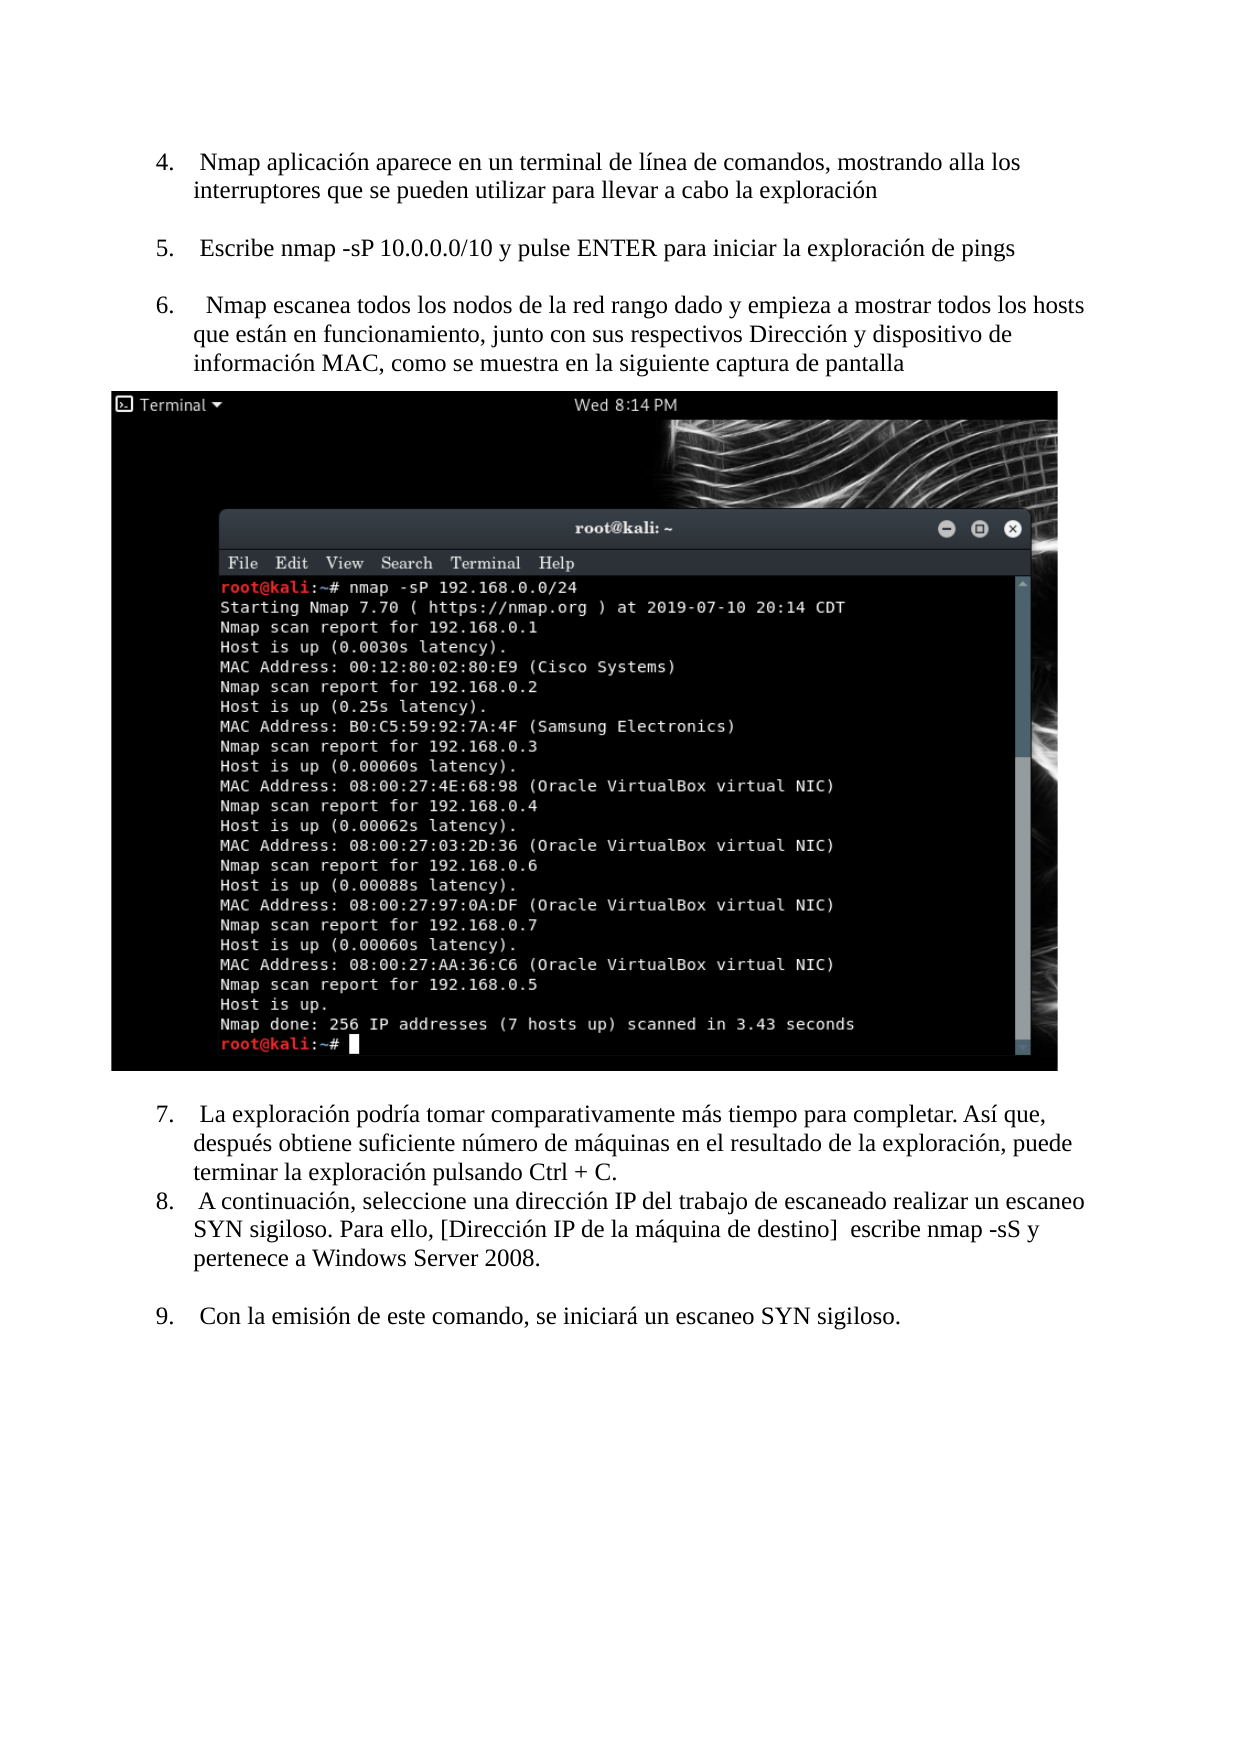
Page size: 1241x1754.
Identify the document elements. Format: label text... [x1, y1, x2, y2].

list A continuación, seleccione una dirección IP del trabajo de escaneado realizar un escaneo SYN sigiloso. Para ello, [Dirección IP de la máquina de destino] escribe nmap -sS y pertenece a Windows Server 2008. [156, 1186, 1122, 1272]
list Nmap aplicación aparece en un terminal de línea de comandos, mostrando alla los interruptores que se pueden utilizar para llevar a cabo la exploración [156, 147, 1122, 204]
picture [111, 391, 1058, 1071]
list Con la emisión de este comando, se iniciará un escaneo SYN sigiloso. [156, 1301, 1122, 1329]
list La exploración podría tomar comparativamente más tiempo para completar. Así que, después obtiene suficiente número de máquinas en el resultado de la exploración, puede terminar la exploración pulsando Ctrl + C. [156, 1099, 1122, 1186]
list Escribe nmap -sP 10.0.0.0/10 y pulse ENTER para iniciar la exploración de pings [156, 233, 1122, 262]
list Nmap escanea todos los nodos de la red rango dado y empieza a mostrar todos los hosts que están en funcionamiento, junto con sus respectivos Dirección y dispositivo de información MAC, como se muestra en la siguiente captura de pantalla [156, 291, 1122, 377]
